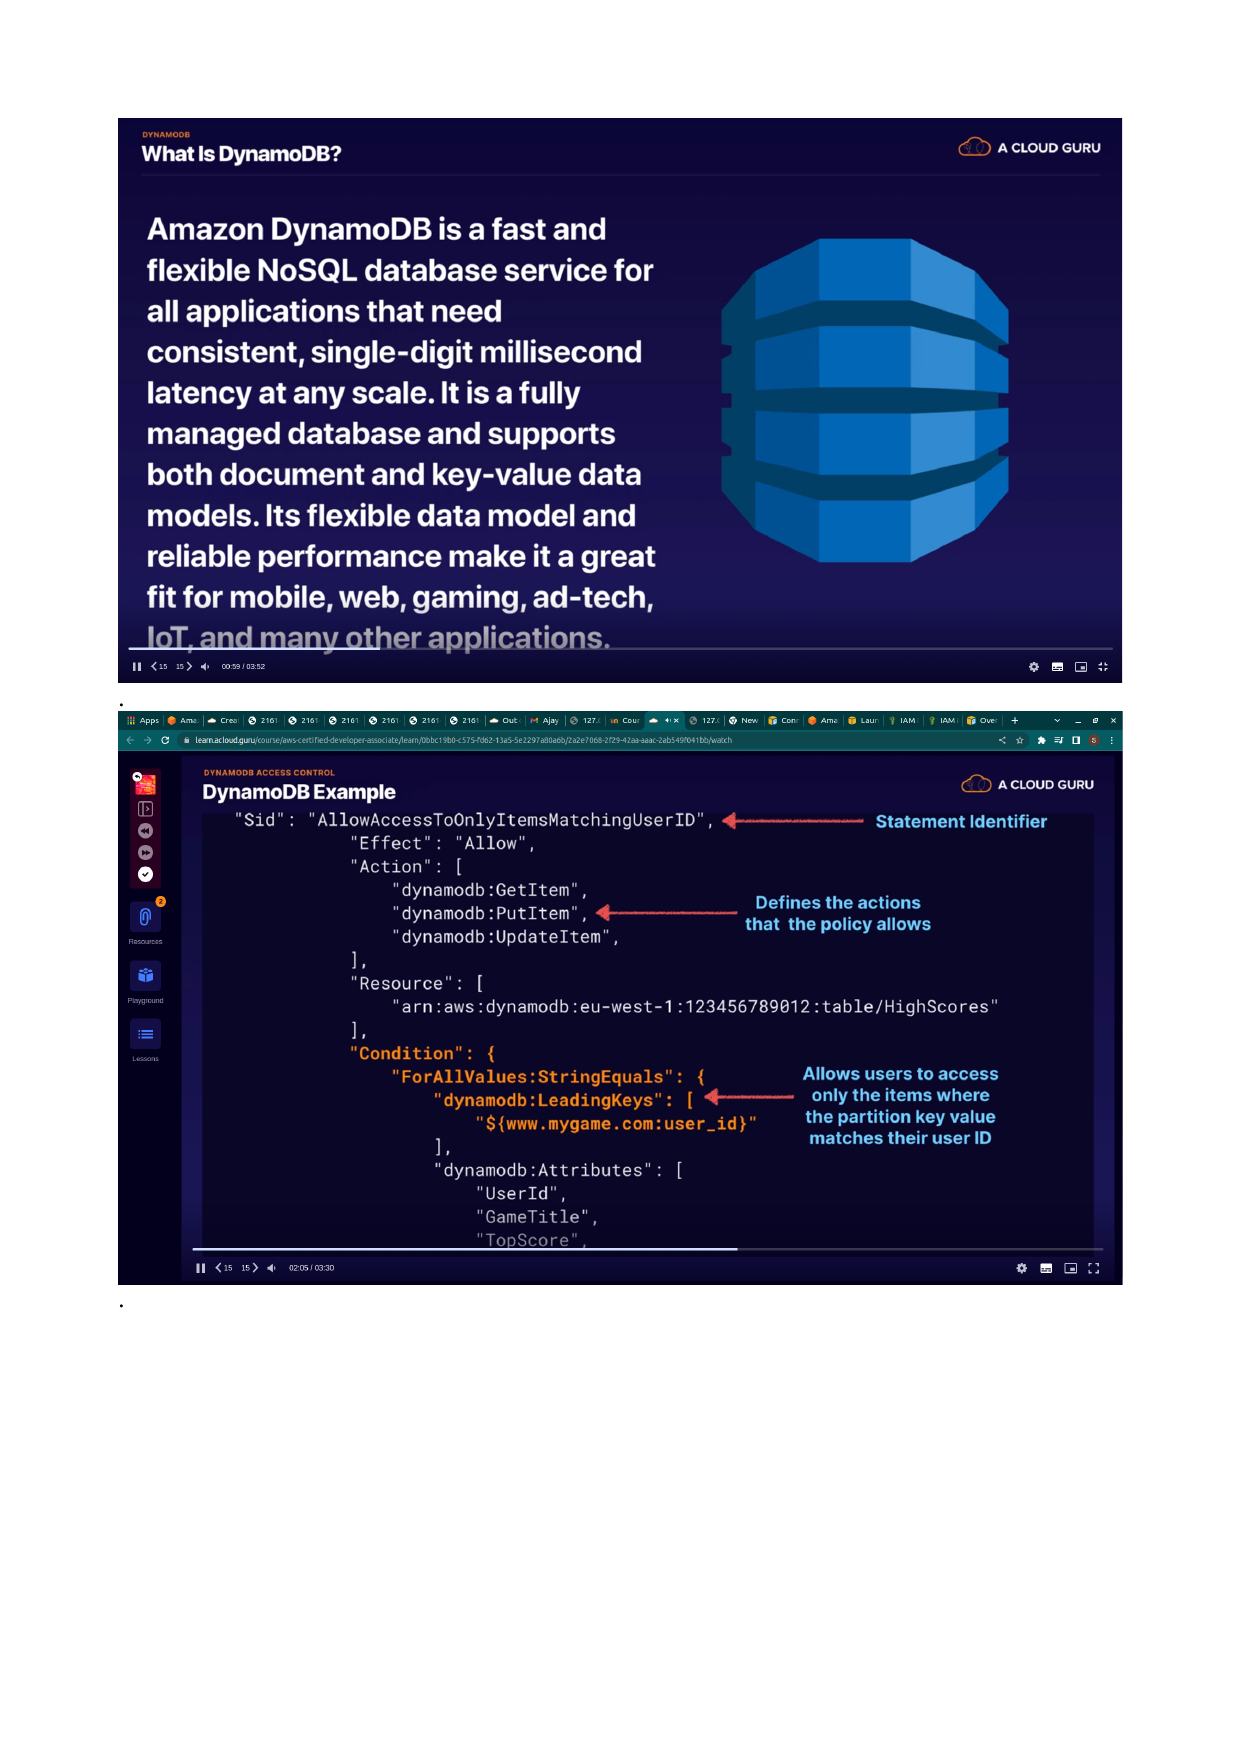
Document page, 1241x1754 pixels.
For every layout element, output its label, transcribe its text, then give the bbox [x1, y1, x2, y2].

text . [118, 683, 1122, 711]
picture [118, 118, 1123, 683]
text . [118, 1285, 1122, 1313]
picture [118, 711, 1123, 1285]
